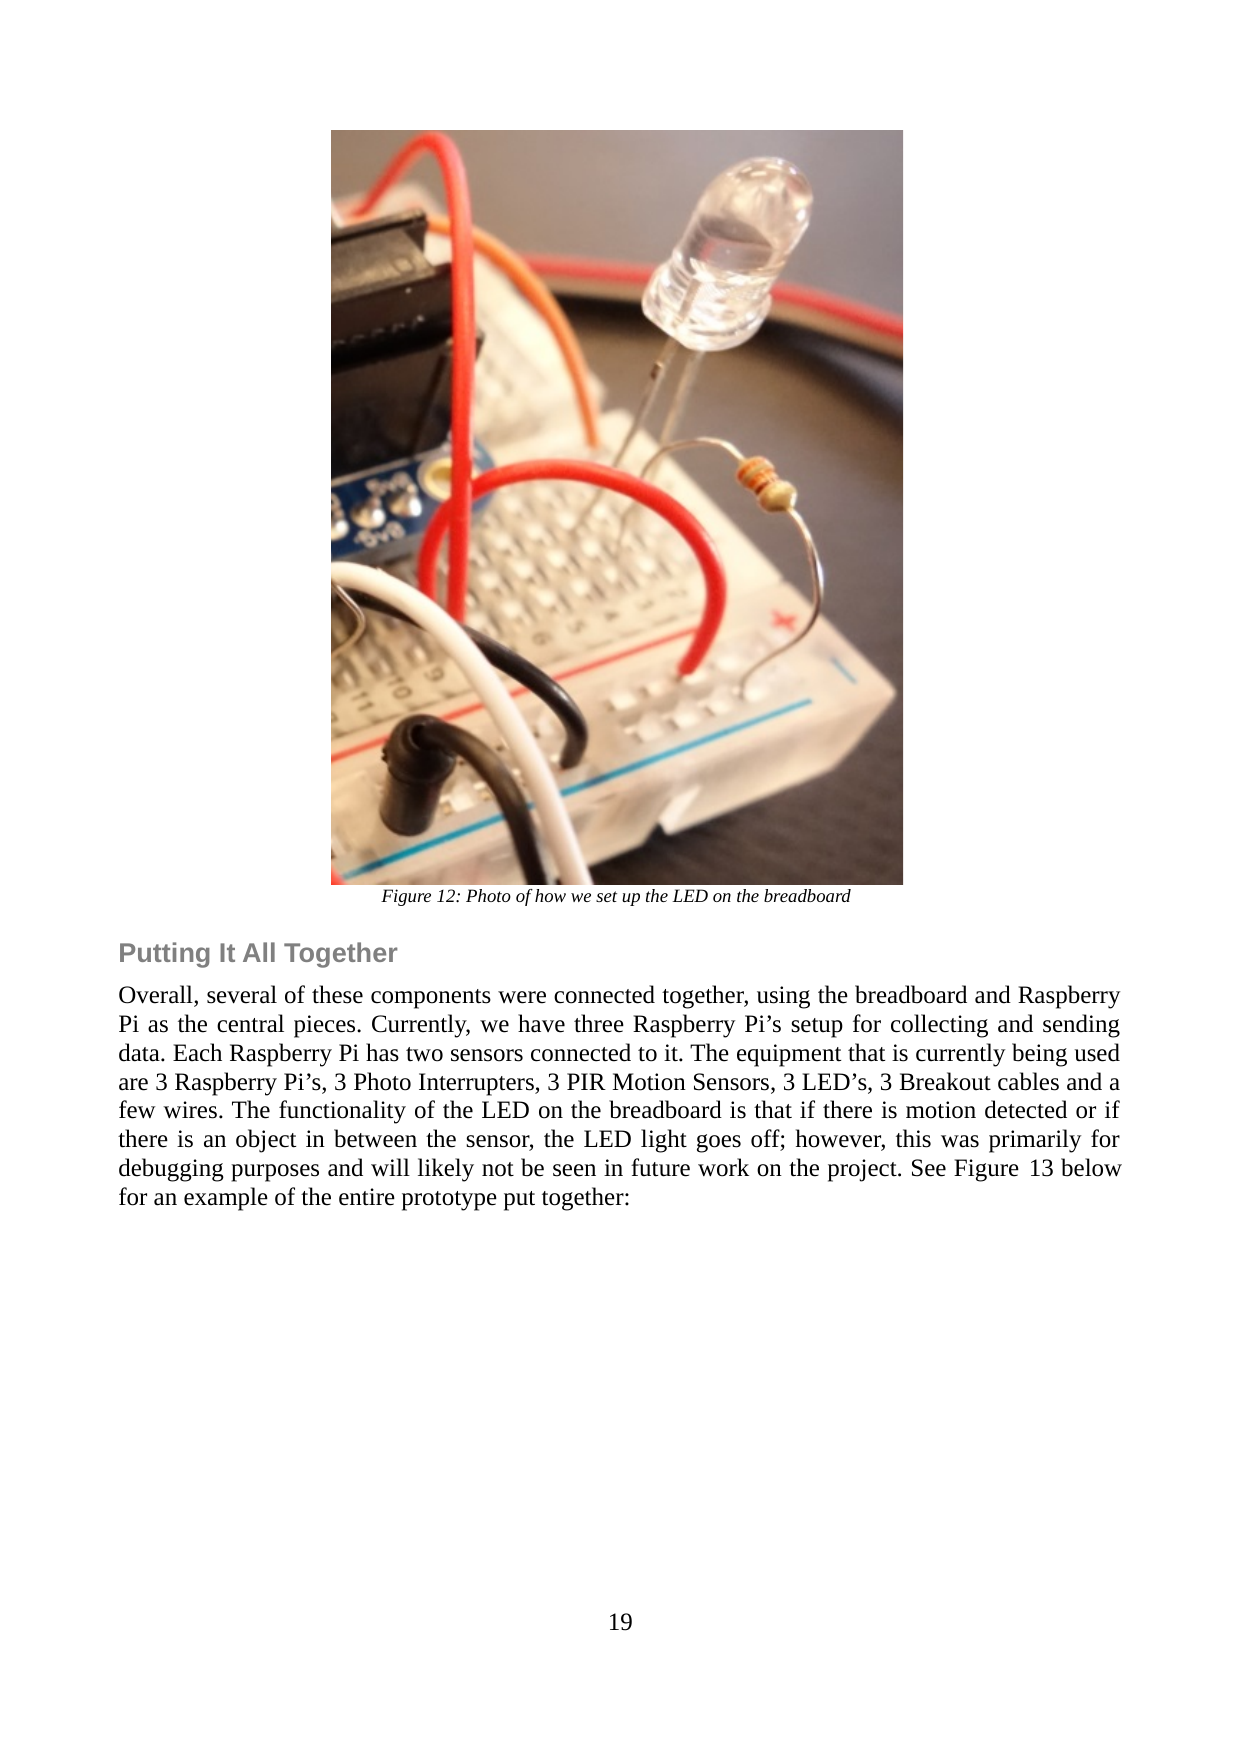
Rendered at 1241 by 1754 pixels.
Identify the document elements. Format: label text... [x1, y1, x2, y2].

picture [331, 130, 904, 885]
text Figure 12: Photo of how we set up the LED on the breadboard [331, 885, 903, 906]
text Overall, several of these components were connected together, using the breadboard and Raspberry Pi as the central pieces. Currently, we have three Raspberry Pi’s setup for collecting and sending data. Each Raspberry Pi has two sensors connected to it. The equipment that is currently being used are 3 Raspberry Pi’s, 3 Photo Interrupters, 3 PIR Motion Sensors, 3 LED’s, 3 Breakout cables and a few wires. The functionality of the LED on the breadboard is that if there is motion detected or if there is an object in between the sensor, the LED light goes off; however, this was primarily for debugging purposes and will likely not be seen in future work on the project. See Figure 13 below for an example of the entire prototype put together: [118, 980, 1122, 1210]
subtitle Putting It All Together [118, 937, 1122, 968]
